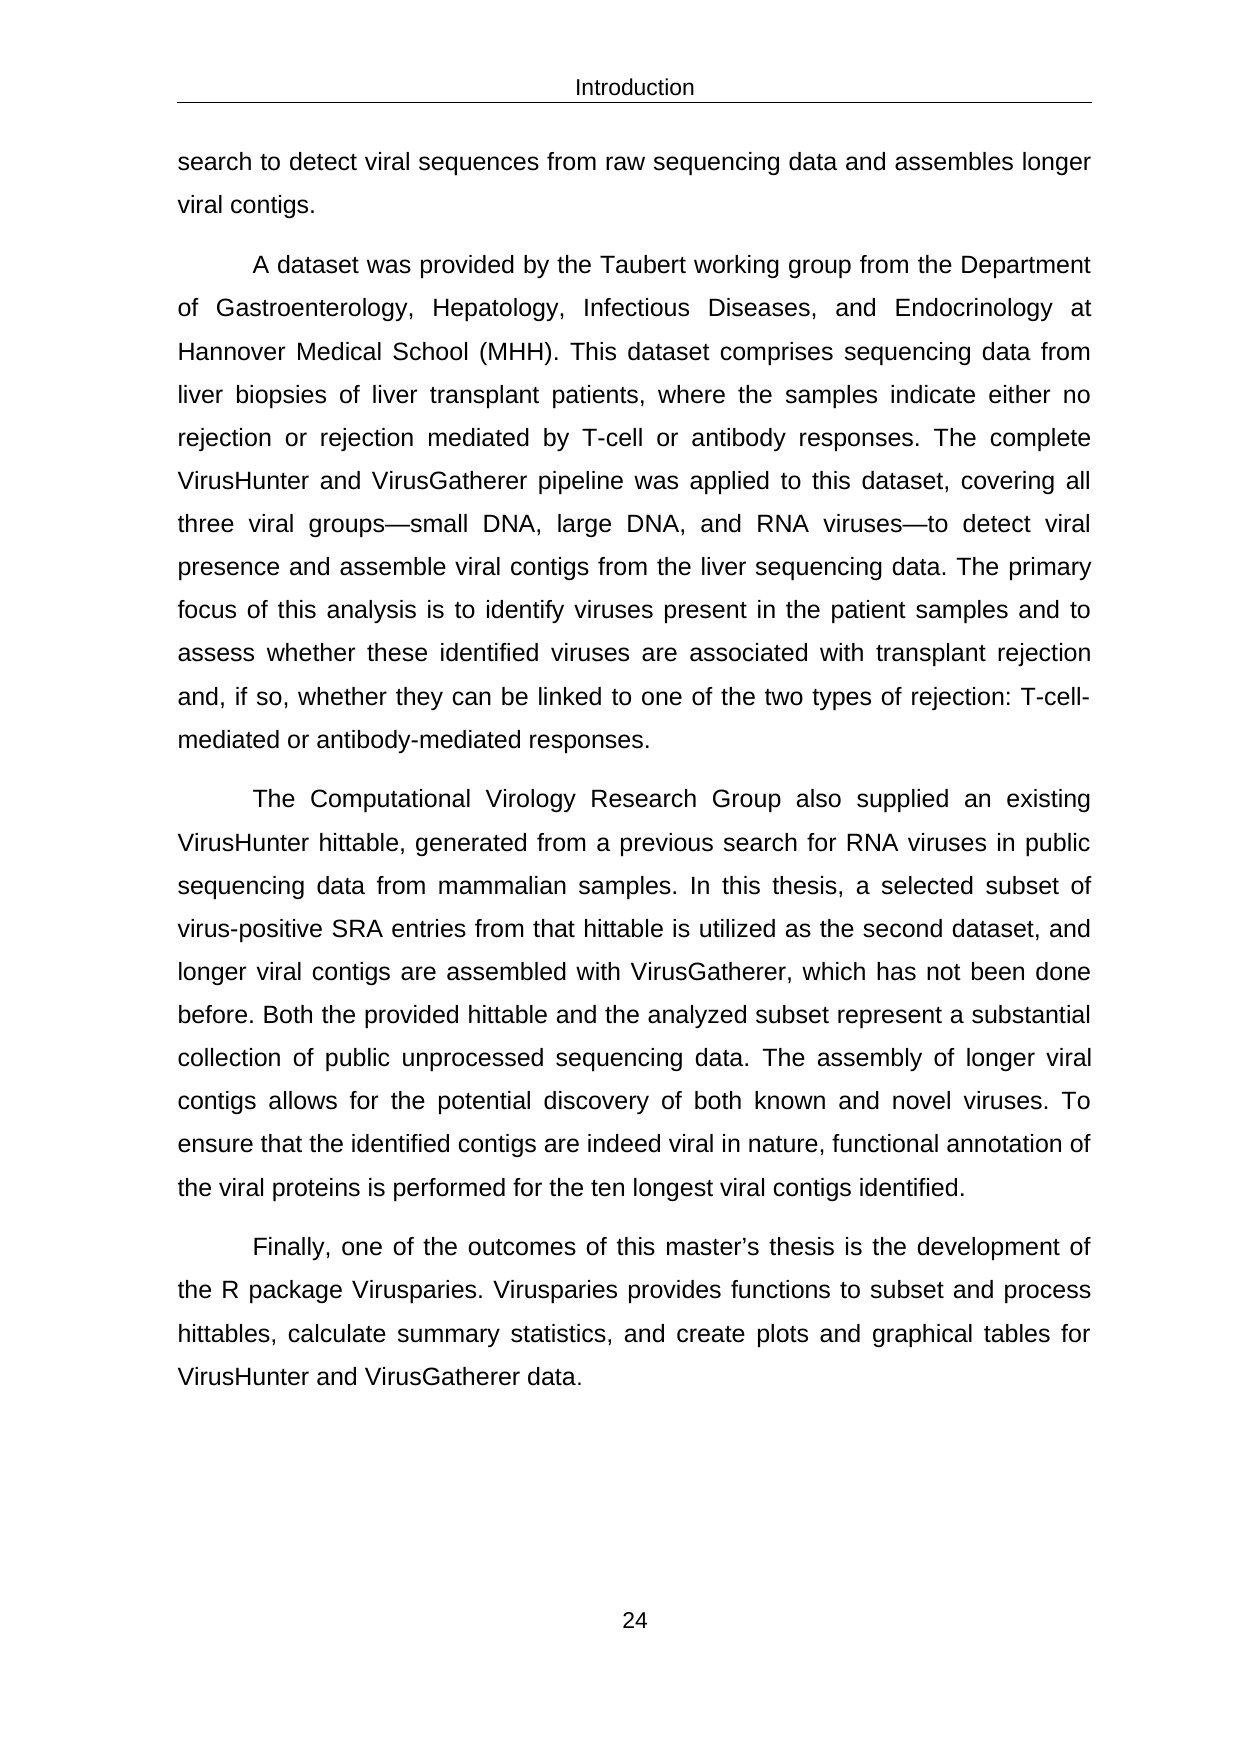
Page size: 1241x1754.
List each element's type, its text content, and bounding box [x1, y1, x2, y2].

text Finally, one of the outcomes of this master’s thesis is the development of the R package Virusparies. Virusparies provides functions to subset and process hittables, calculate summary statistics, and create plots and graphical tables for VirusHunter and VirusGatherer data. [177, 1232, 1092, 1391]
text search to detect viral sequences from raw sequencing data and assembles longer viral contigs. [177, 147, 1092, 219]
text A dataset was provided by the Taubert working group from the Department of Gastroenterology, Hepatology, Infectious Diseases, and Endocrinology at Hannover Medical School (MHH). This dataset comprises sequencing data from liver biopsies of liver transplant patients, where the samples indicate either no rejection or rejection mediated by T-cell or antibody responses. The complete VirusHunter and VirusGatherer pipeline was applied to this dataset, covering all three viral groups—small DNA, large DNA, and RNA viruses—to detect viral presence and assemble viral contigs from the liver sequencing data. The primary focus of this analysis is to identify viruses present in the patient samples and to assess whether these identified viruses are associated with transplant rejection and, if so, whether they can be linked to one of the two types of rejection: T-cell-mediated or antibody-mediated responses. [177, 250, 1092, 753]
text The Computational Virology Research Group also supplied an existing VirusHunter hittable, generated from a previous search for RNA viruses in public sequencing data from mammalian samples. In this thesis, a selected subset of virus-positive SRA entries from that hittable is utilized as the second dataset, and longer viral contigs are assembled with VirusGatherer, which has not been done before. Both the provided hittable and the analyzed subset represent a substantial collection of public unprocessed sequencing data. The assembly of longer viral contigs allows for the potential discovery of both known and novel viruses. To ensure that the identified contigs are indeed viral in nature, functional annotation of the viral proteins is performed for the ten longest viral contigs identified. [177, 784, 1092, 1201]
